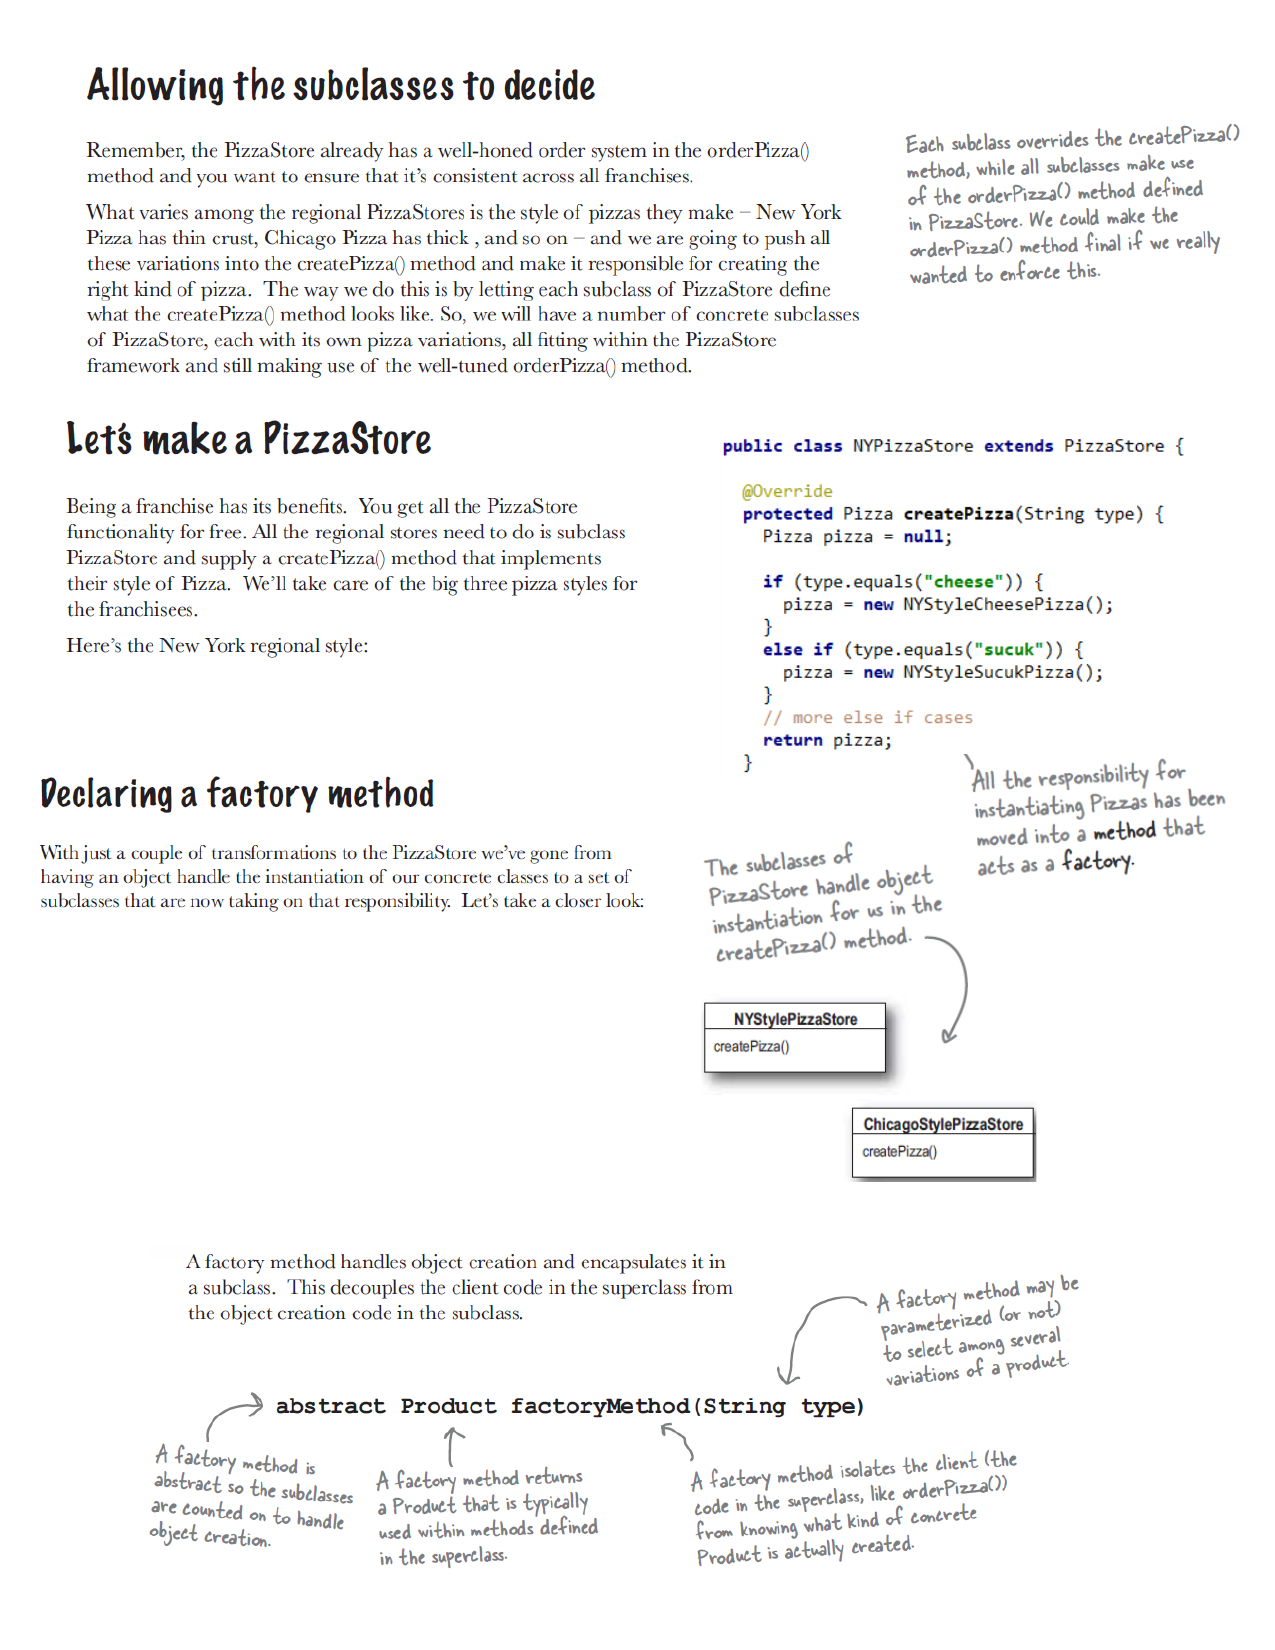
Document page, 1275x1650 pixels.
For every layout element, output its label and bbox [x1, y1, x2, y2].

picture [701, 433, 1231, 1182]
picture [900, 121, 1243, 295]
picture [148, 1246, 1085, 1586]
picture [84, 60, 863, 381]
picture [34, 773, 648, 915]
picture [59, 413, 641, 660]
